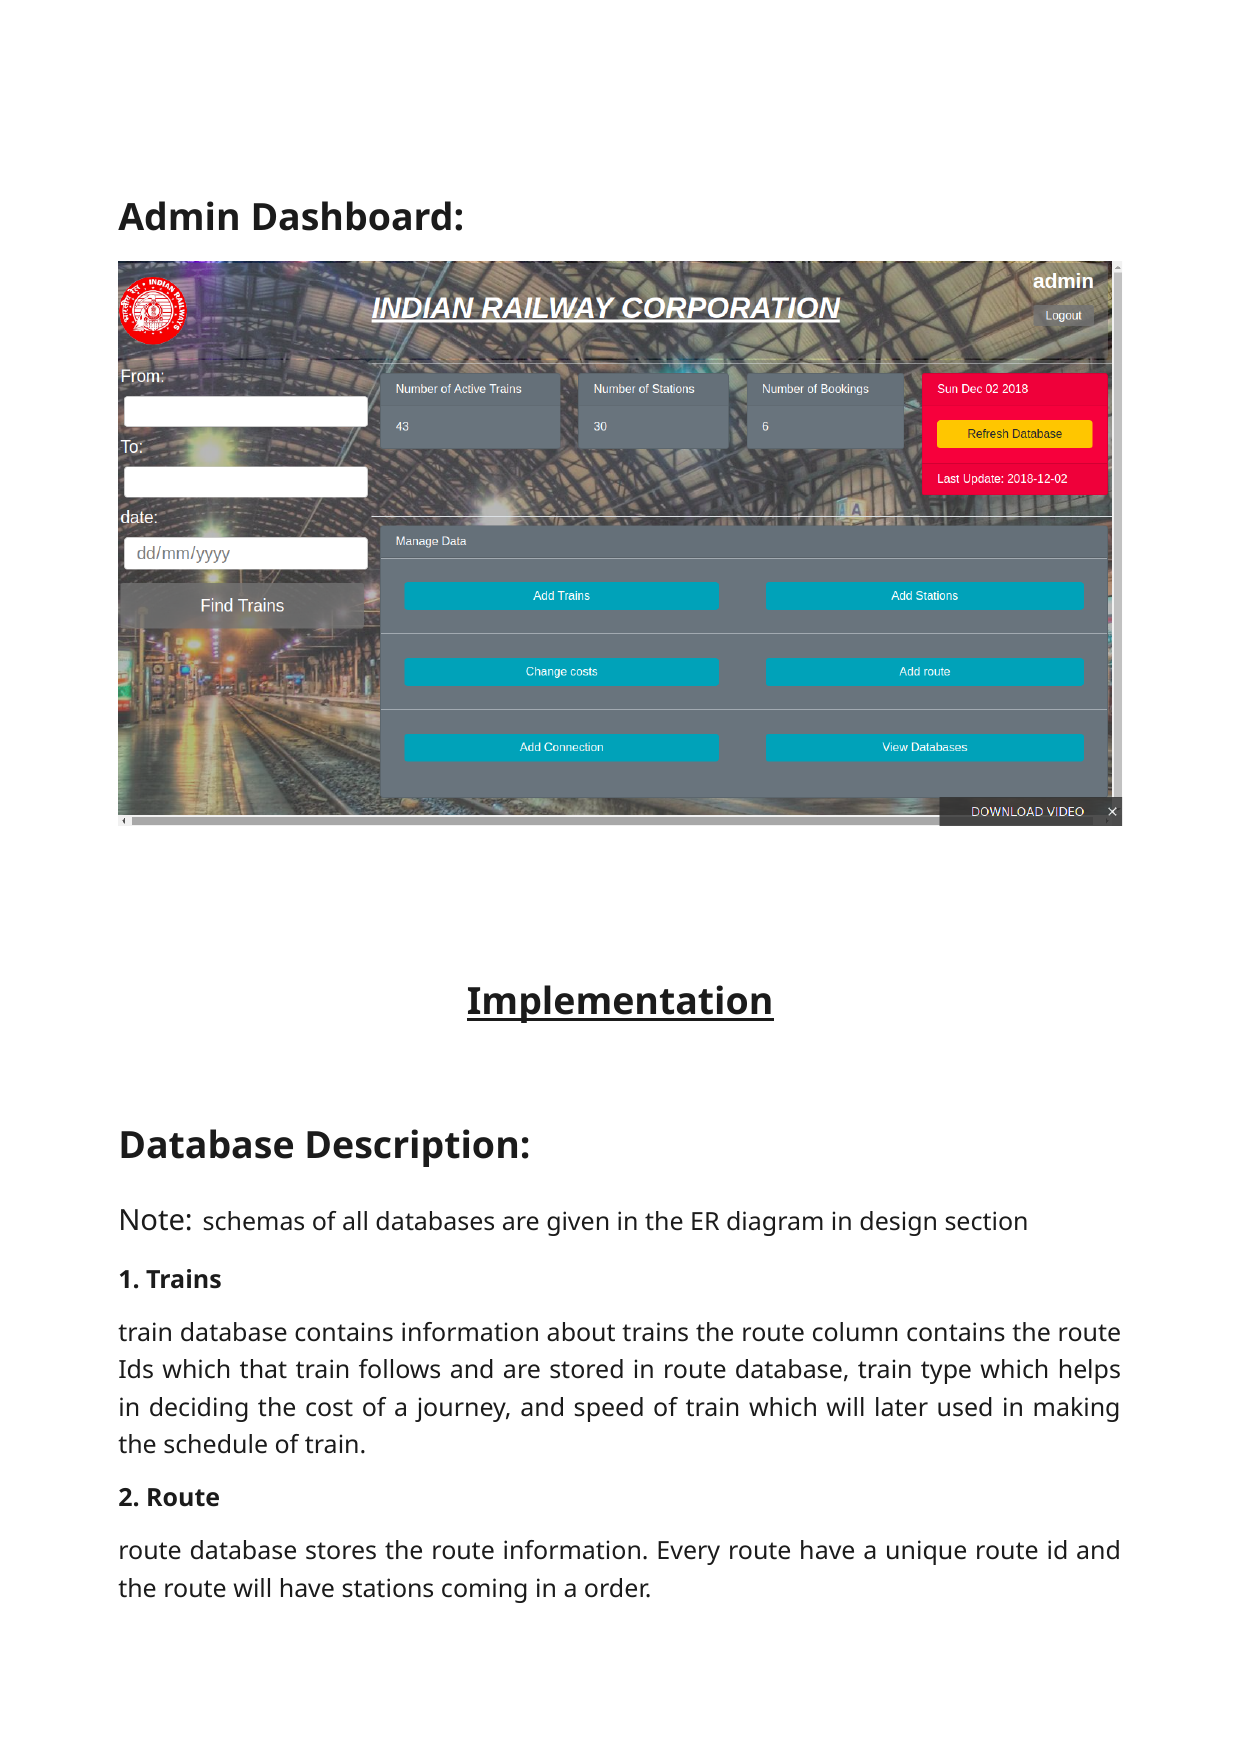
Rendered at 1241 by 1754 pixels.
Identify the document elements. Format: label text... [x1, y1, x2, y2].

text 2. Route [118, 1480, 1122, 1514]
text train database contains information about trains the route column contains the route Ids which that train follows and are stored in route database, train type which helps in deciding the cost of a journey, and speed of train which will later used in making the schedule of train. [118, 1315, 1122, 1461]
text route database stores the route information. Every route have a unique route id and the route will have stations coming in a order. [118, 1533, 1122, 1604]
text 1. Trains [118, 1262, 1122, 1296]
text Note: schemas of all databases are given in the ER diagram in design section [118, 1190, 1122, 1241]
text Database Description: [118, 1118, 1122, 1169]
text Admin Dashboard: [118, 190, 1122, 241]
picture [118, 261, 1123, 826]
text Implementation [118, 975, 1122, 1026]
